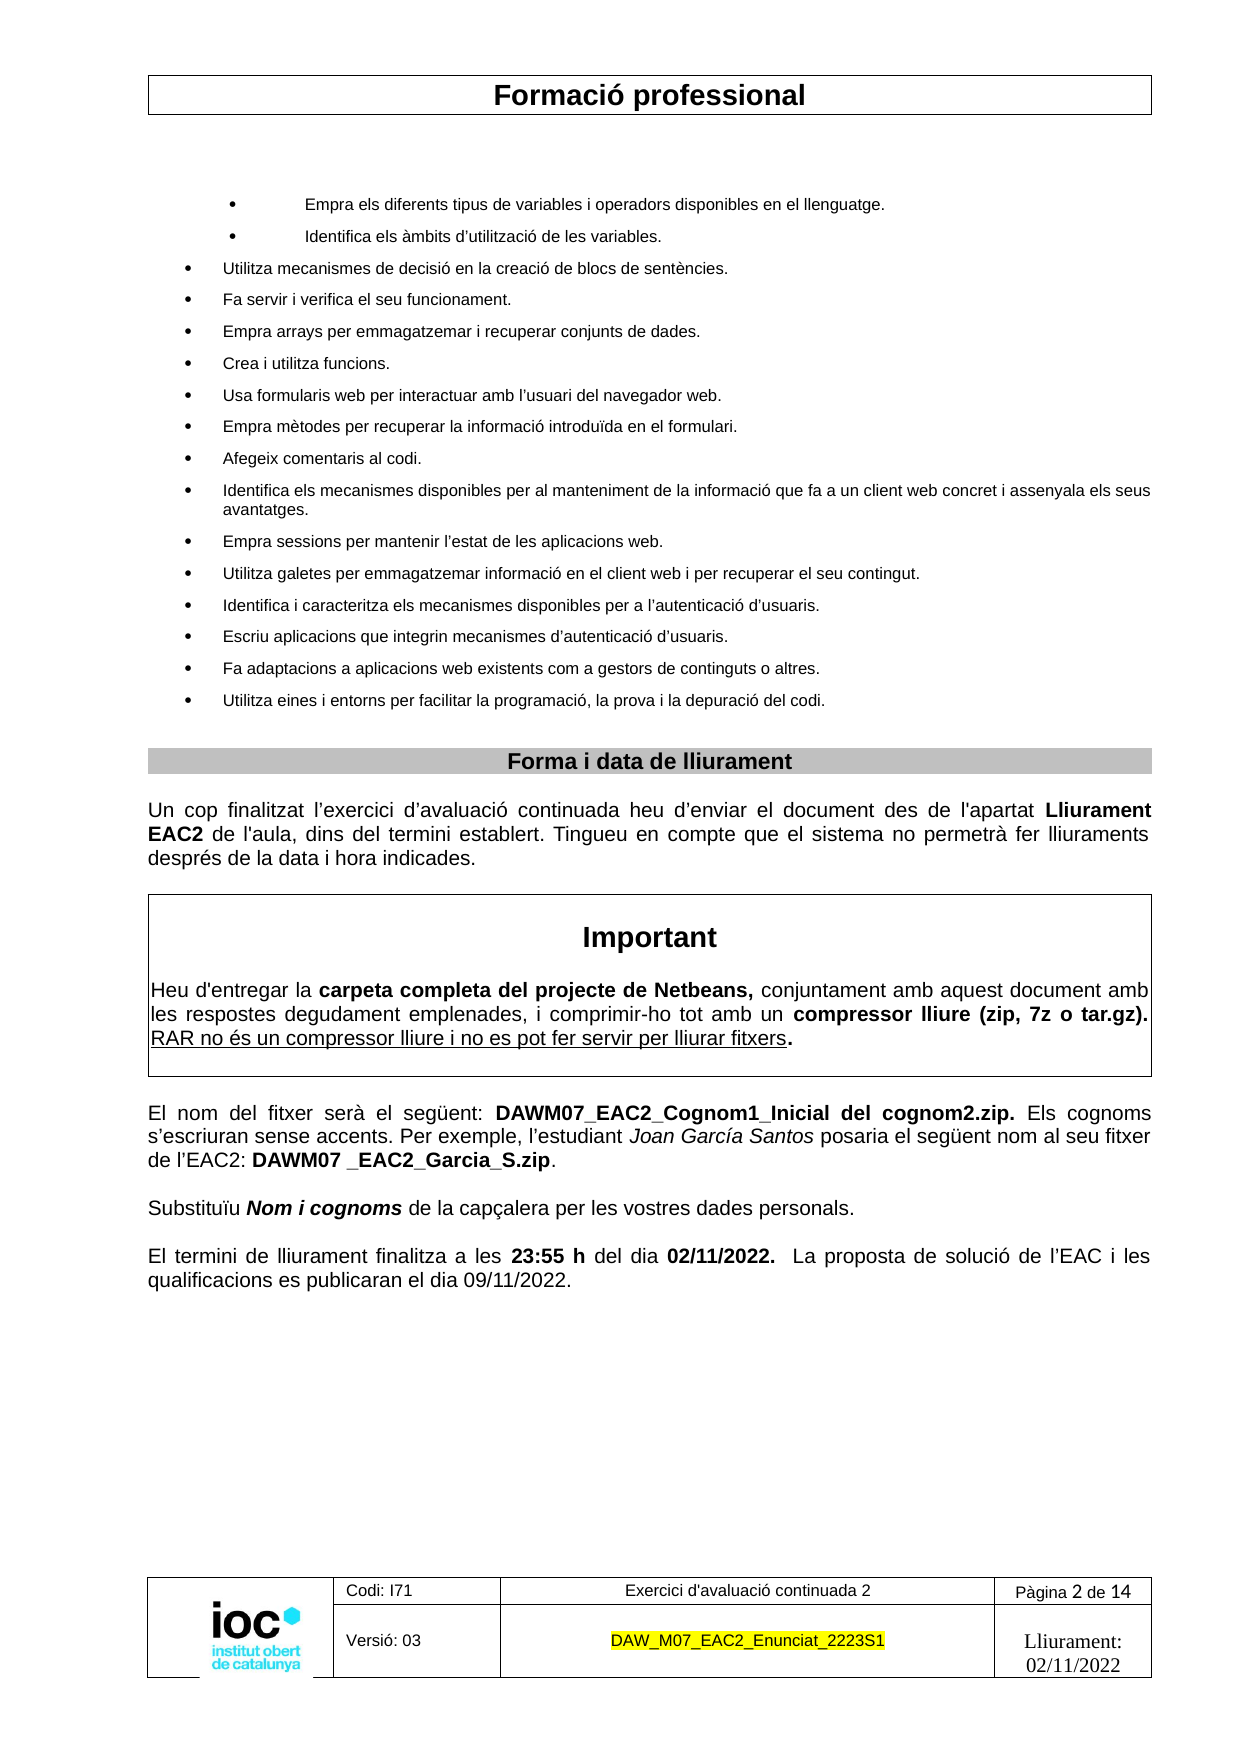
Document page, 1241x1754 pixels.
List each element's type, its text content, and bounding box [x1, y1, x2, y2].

list Afegeix comentaris al codi. [185, 449, 1152, 468]
text Forma i data de lliurament [148, 748, 1152, 774]
list Identifica i caracteritza els mecanismes disponibles per a l’autenticació d’usuaris. [185, 595, 1152, 614]
list Utilitza galetes per emmagatzemar informació en el client web i per recuperar el seu contingut. [185, 563, 1152, 583]
list Empra mètodes per recuperar la informació introduïda en el formulari. [185, 417, 1152, 437]
list Empra sessions per mantenir l’estat de les aplicacions web. [185, 532, 1152, 551]
list Usa formularis web per interactuar amb l’usuari del navegador web. [185, 386, 1152, 405]
list Empra arrays per emmagatzemar i recuperar conjunts de dades. [185, 322, 1152, 341]
text Heu d'entregar la carpeta completa del projecte de Netbeans, conjuntament amb aquest document amb les respostes degudament emplenades, i comprimir-ho tot amb un compressor lliure (zip, 7z o tar.gz). RAR no és un compressor lliure i no es pot fer servir per lliurar fitxers. [149, 975, 1151, 1050]
text Un cop finalitzat l’exercici d’avaluació continuada heu d’enviar el document des de l'apartat Lliurament EAC2 de l'aula, dins del termini establert. Tingueu en compte que el sistema no permetrà fer lliuraments després de la data i hora indicades. [148, 798, 1152, 870]
text El termini de lliurament finalitza a les 23:55 h del dia 02/11/2022. La proposta de solució de l’EAC i les qualificacions es publicaran el dia 09/11/2022. [148, 1244, 1152, 1292]
list Identifica els mecanismes disponibles per al manteniment de la informació que fa a un client web concret i assenyala els seus avantatges. [185, 481, 1152, 519]
list Utilitza mecanismes de decisió en la creació de blocs de sentències. [185, 258, 1152, 278]
text El nom del fitxer serà el següent: DAWM07_EAC2_Cognom1_Inicial del cognom2.zip. Els cognoms s’escriuran sense accents. Per exemple, l’estudiant Joan García Santos posaria el següent nom al seu fitxer de l’EAC2: DAWM07 _EAC2_Garcia_S.zip. [148, 1100, 1152, 1172]
text Substituïu Nom i cognoms de la capçalera per les vostres dades personals. [148, 1196, 1152, 1220]
list Fa servir i verifica el seu funcionament. [185, 290, 1152, 309]
list Crea i utilitza funcions. [185, 354, 1152, 373]
text Important [149, 918, 1151, 954]
list Utilitza eines i entorns per facilitar la programació, la prova i la depuració del codi. [185, 691, 1152, 710]
list Escriu aplicacions que integrin mecanismes d’autenticació d’usuaris. [185, 627, 1152, 646]
list Empra els diferents tipus de variables i operadors disponibles en el llenguatge. [229, 195, 1152, 214]
list Fa adaptacions a aplicacions web existents com a gestors de continguts o altres. [185, 659, 1152, 678]
list Identifica els àmbits d’utilització de les variables. [229, 227, 1152, 246]
